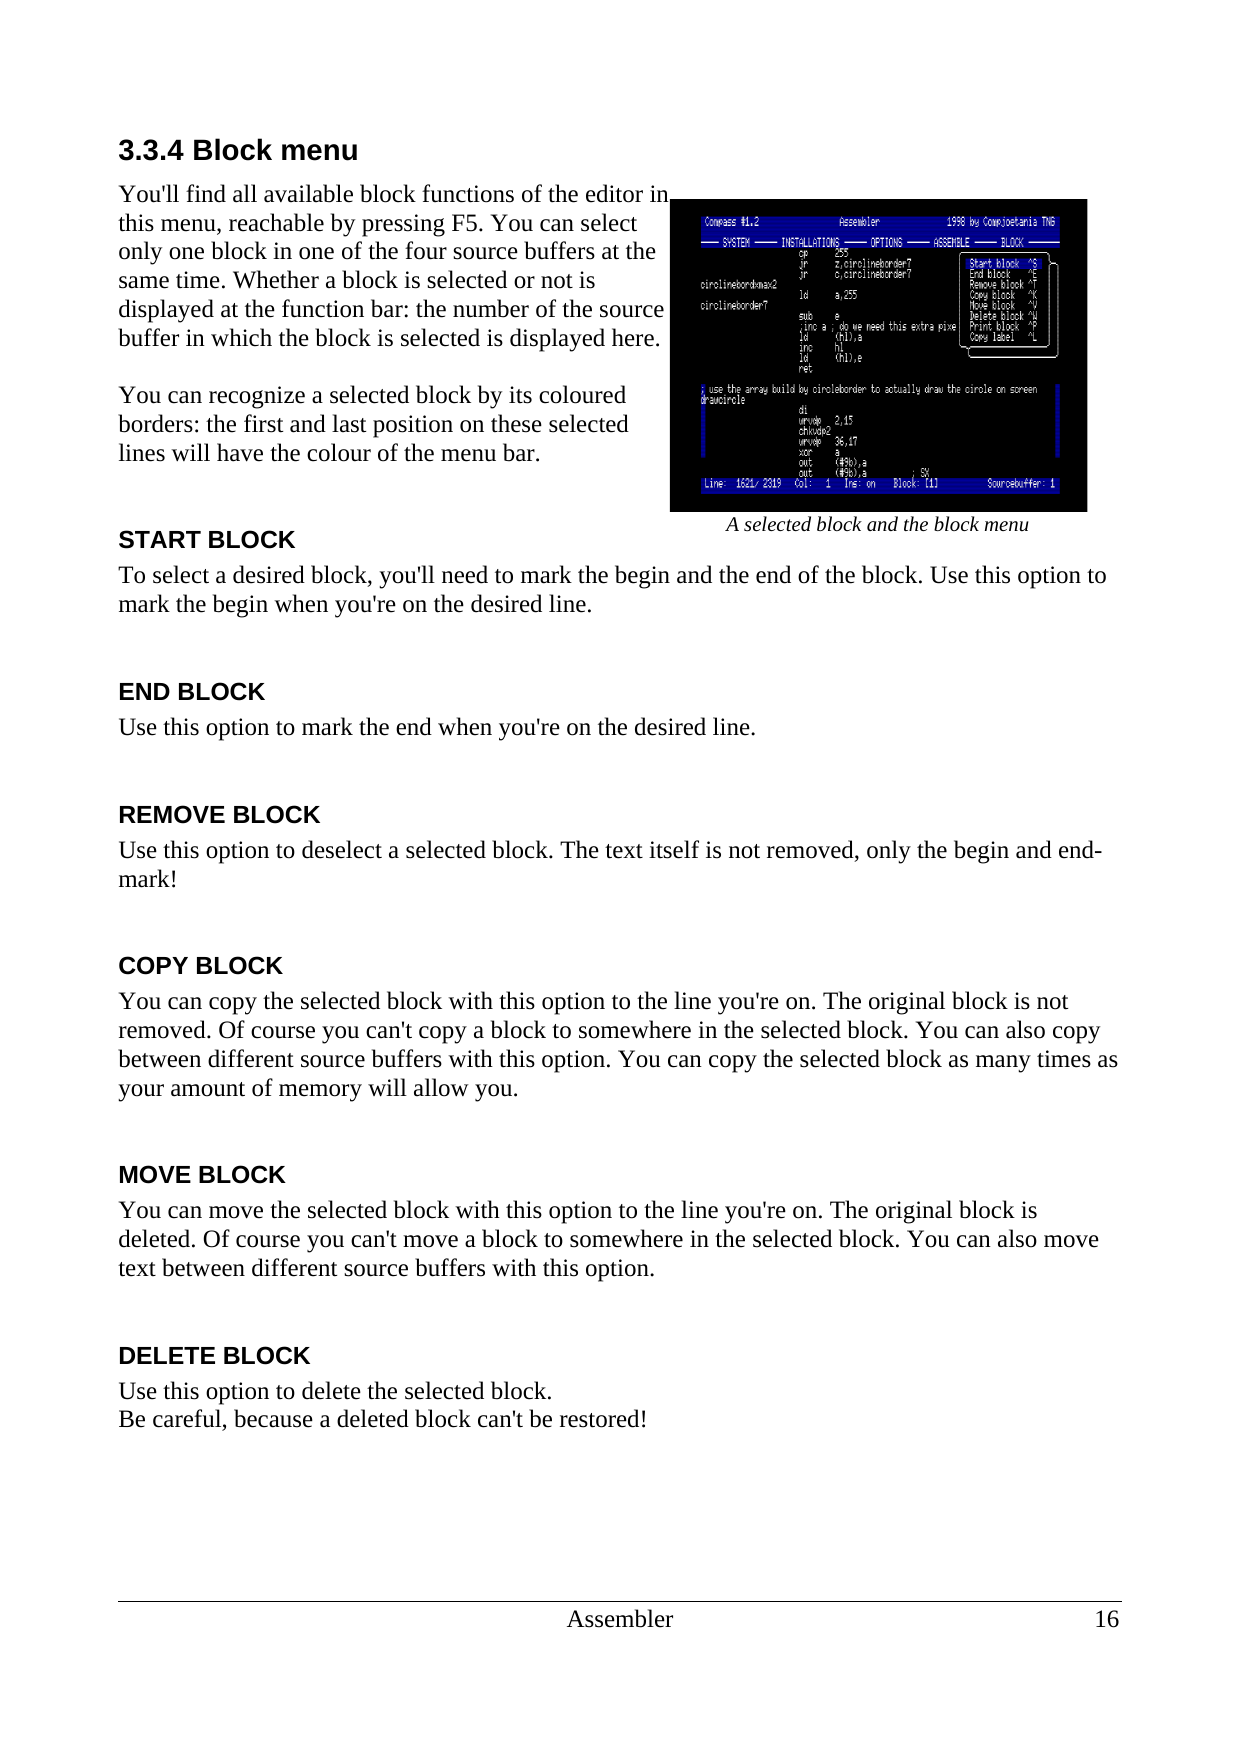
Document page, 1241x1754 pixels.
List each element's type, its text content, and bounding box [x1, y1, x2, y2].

text You can recognize a selected block by its coloured borders: the first and last position on these selected lines will have the colour of the menu bar. [118, 380, 669, 466]
subtitle REMOVE BLOCK [118, 800, 1122, 828]
text You'll find all available block functions of the editor in this menu, reachable by pressing F5. You can select only one block in one of the four source buffers at the same time. Whether a block is selected or not is displayed at the function bar: the number of the source buffer in which the block is selected is displayed here. [118, 179, 1122, 351]
picture [669, 199, 1088, 512]
text Be careful, because a deleted block can't be restored! [118, 1404, 1122, 1433]
subtitle Block menu [118, 133, 1122, 166]
text Use this option to mark the end when you're on the desired line. [118, 712, 1122, 741]
text Use this option to delete the selected block. [118, 1376, 1122, 1404]
text To select a desired block, you'll need to mark the begin and the end of the block. Use this option to mark the begin when you're on the desired line. [118, 561, 1122, 618]
text Use this option to deselect a selected block. The text itself is not removed, only the begin and end-mark! [118, 835, 1122, 892]
subtitle DELETE BLOCK [118, 1341, 1122, 1369]
subtitle END BLOCK [118, 677, 1122, 706]
subtitle COPY BLOCK [118, 951, 1122, 980]
text You can move the selected block with this option to the line you're on. The original block is deleted. Of course you can't move a block to somewhere in the selected block. You can also move text between different source buffers with this option. [118, 1196, 1122, 1282]
subtitle MOVE BLOCK [118, 1161, 1122, 1189]
text A selected block and the block menu [670, 512, 1087, 536]
text You can copy the selected block with this option to the line you're on. The original block is not removed. Of course you can't copy a block to somewhere in the selected block. You can also copy between different source buffers with this option. You can copy the selected block as many times as your amount of memory will allow you. [118, 986, 1122, 1101]
subtitle START BLOCK [118, 526, 1122, 554]
